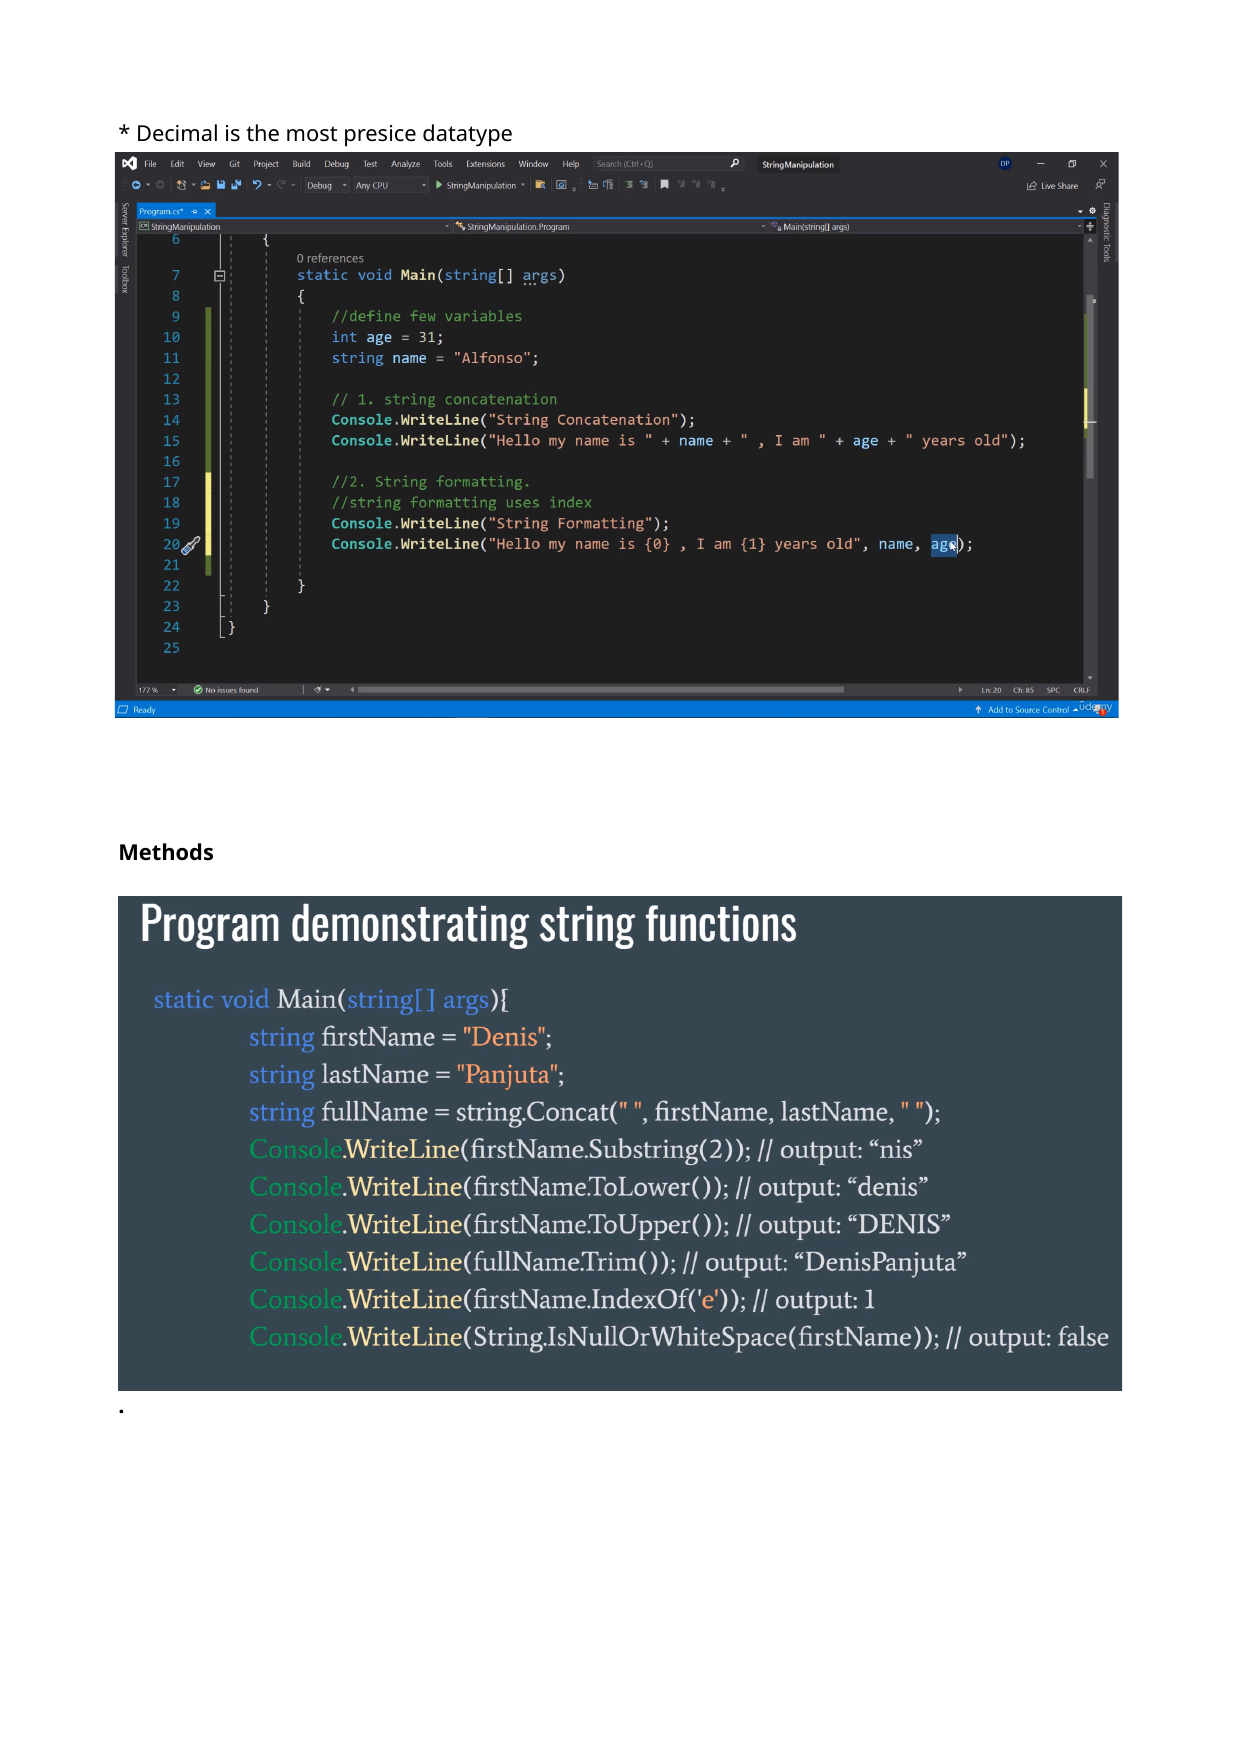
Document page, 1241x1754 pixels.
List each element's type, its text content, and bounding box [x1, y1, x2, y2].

picture [118, 896, 1123, 1391]
text * Decimal is the most presice datatype [118, 118, 1122, 148]
text Methods [118, 837, 1122, 866]
picture [114, 152, 1119, 718]
text . [118, 1391, 1122, 1420]
